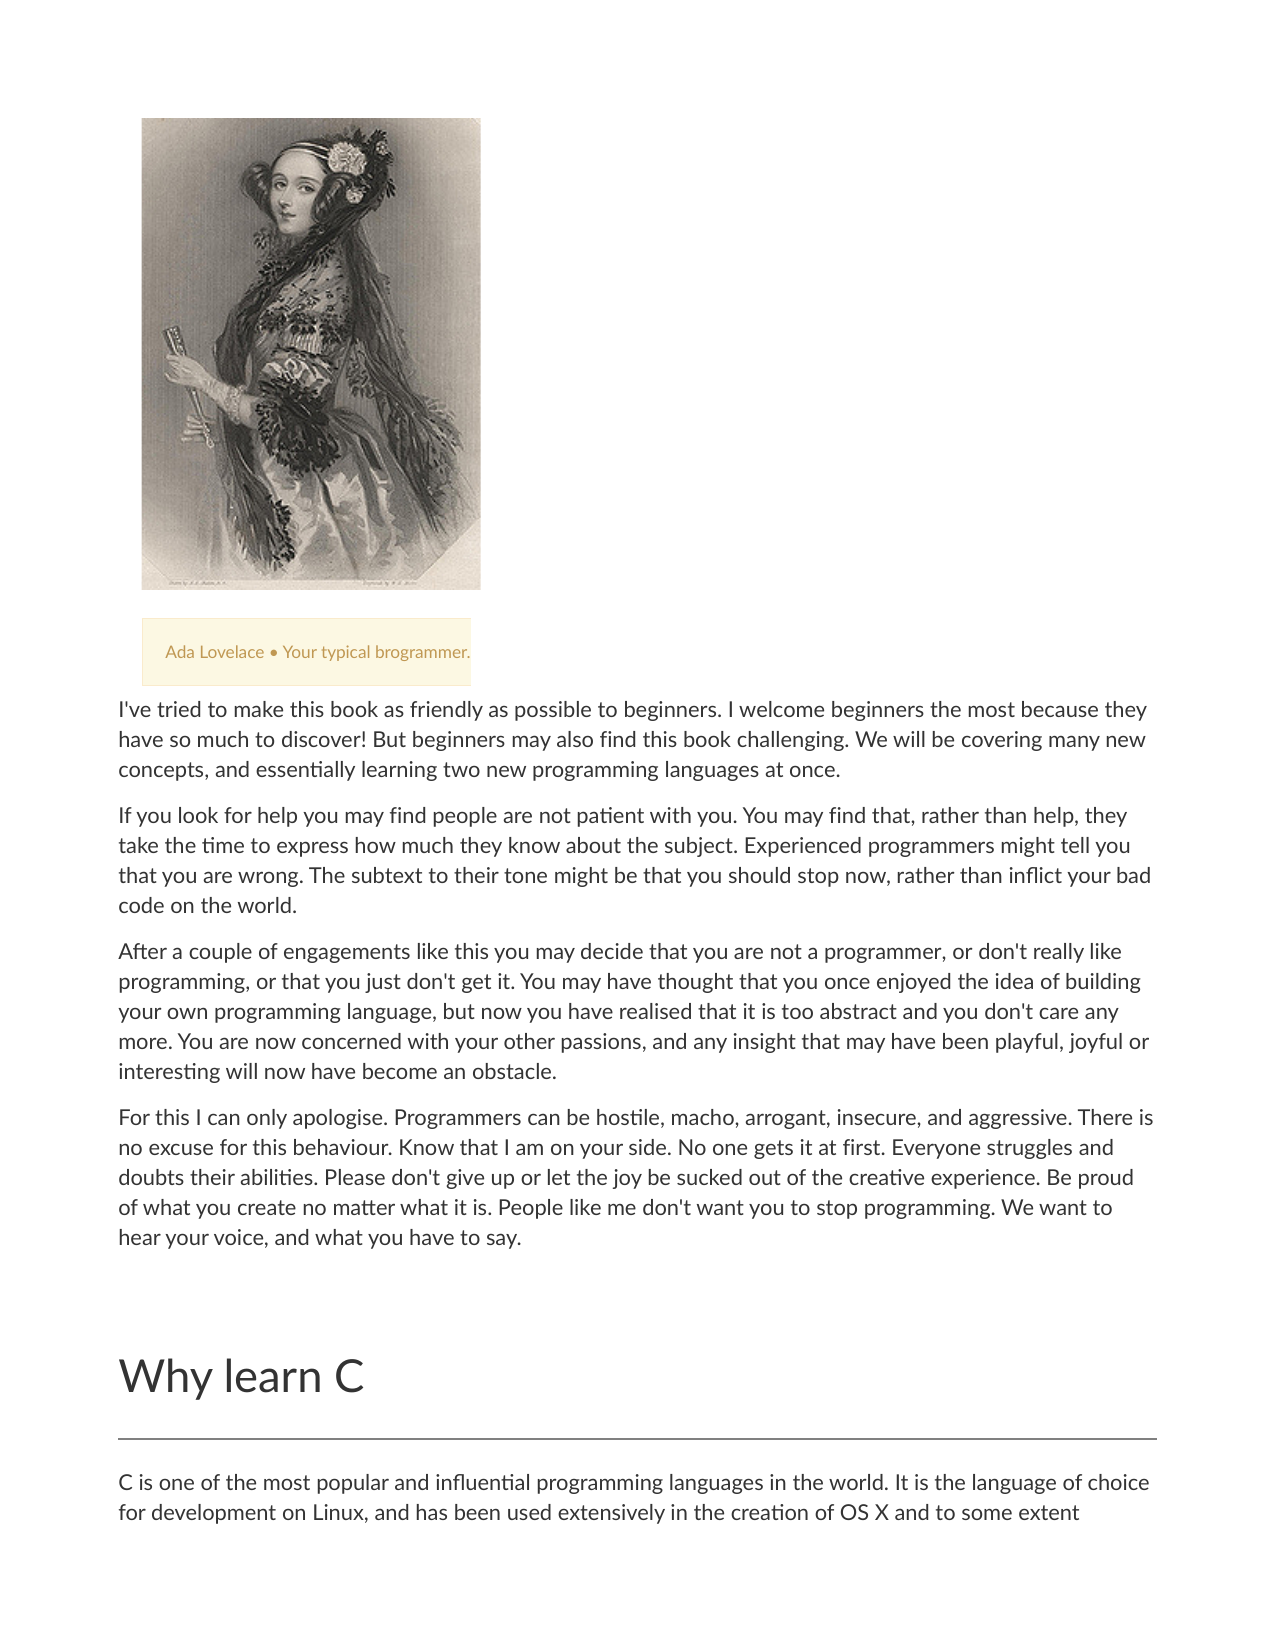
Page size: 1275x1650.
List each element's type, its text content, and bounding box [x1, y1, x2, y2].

text For this I can only apologise. Programmers can be hostile, macho, arrogant, insecure, and aggressive. There is no excuse for this behaviour. Know that I am on your side. No one gets it at first. Everyone struggles and doubts their abilities. Please don't give up or let the joy be sucked out of the creative experience. Be proud of what you create no matter what it is. People like me don't want you to stop programming. We want to hear your voice, and what you have to say. [118, 1104, 1157, 1251]
text After a couple of engagements like this you may decide that you are not a programmer, or don't really like programming, or that you just don't get it. You may have thought that you once enjoyed the idea of building your own programming language, but now you have realised that it is too abstract and you don't care any more. You are now concerned with your other passions, and any insight that may have been playful, joyful or interesting will now have become an obstacle. [118, 938, 1157, 1084]
text Ada Lovelace • Your typical brogrammer. [143, 618, 1133, 686]
text C is one of the most popular and influential programming languages in the world. It is the language of choice for development on Linux, and has been used extensively in the creation of OS X and to some extent [118, 1468, 1157, 1525]
text I've tried to make this book as friendly as possible to beginners. I welcome beginners the most because they have so much to discover! But beginners may also find this book challenging. We will be covering many new concepts, and essentially learning two new programming languages at once. [118, 696, 1157, 782]
picture [141, 118, 481, 590]
text If you look for help you may find people are not patient with you. You may find that, rather than help, they take the time to express how much they know about the subject. Experienced programmers might tell you that you are wrong. The subtext to their tone might be that you should stop now, rather than inflict your bad code on the world. [118, 802, 1157, 918]
subtitle Why learn C [118, 1348, 1157, 1402]
